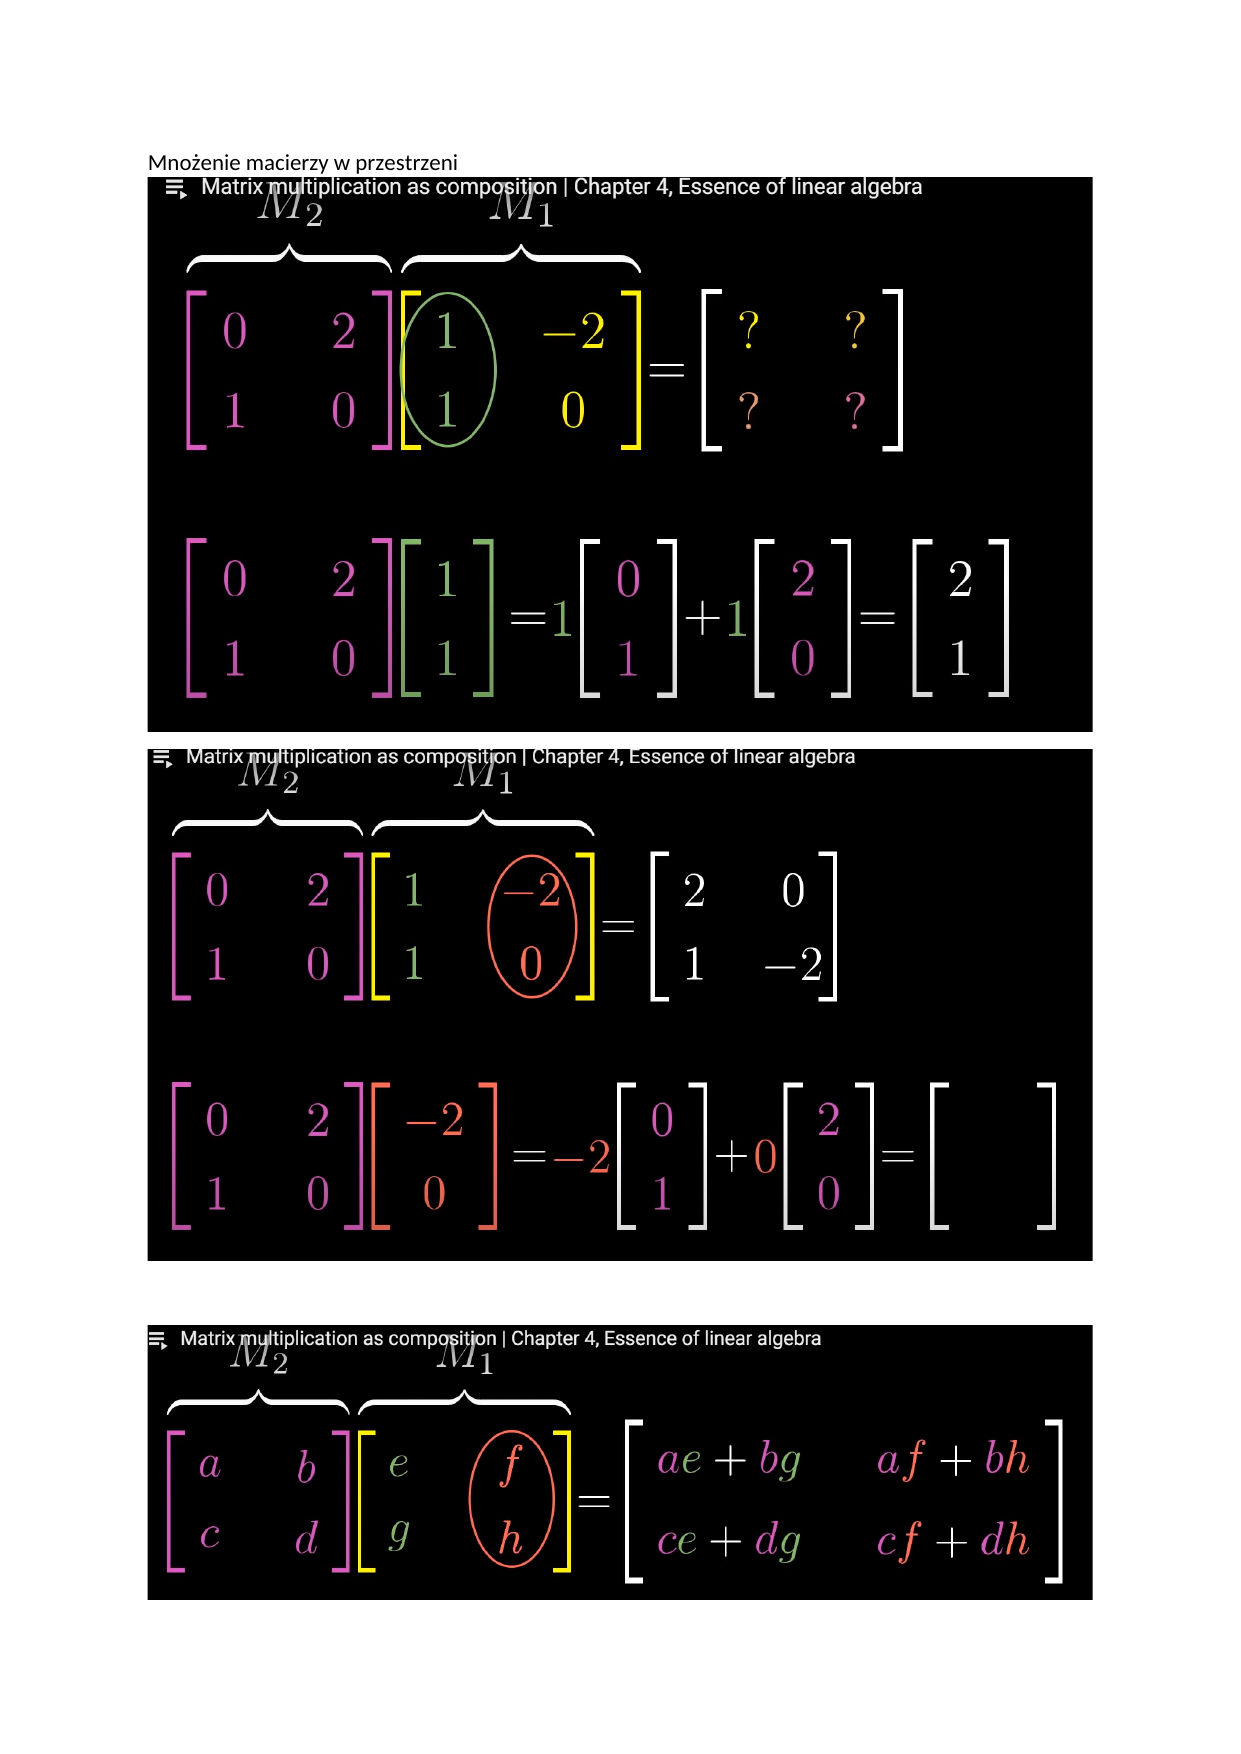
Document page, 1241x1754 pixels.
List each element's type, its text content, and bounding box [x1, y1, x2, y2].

text Mnożenie macierzy w przestrzeni [148, 148, 1093, 177]
